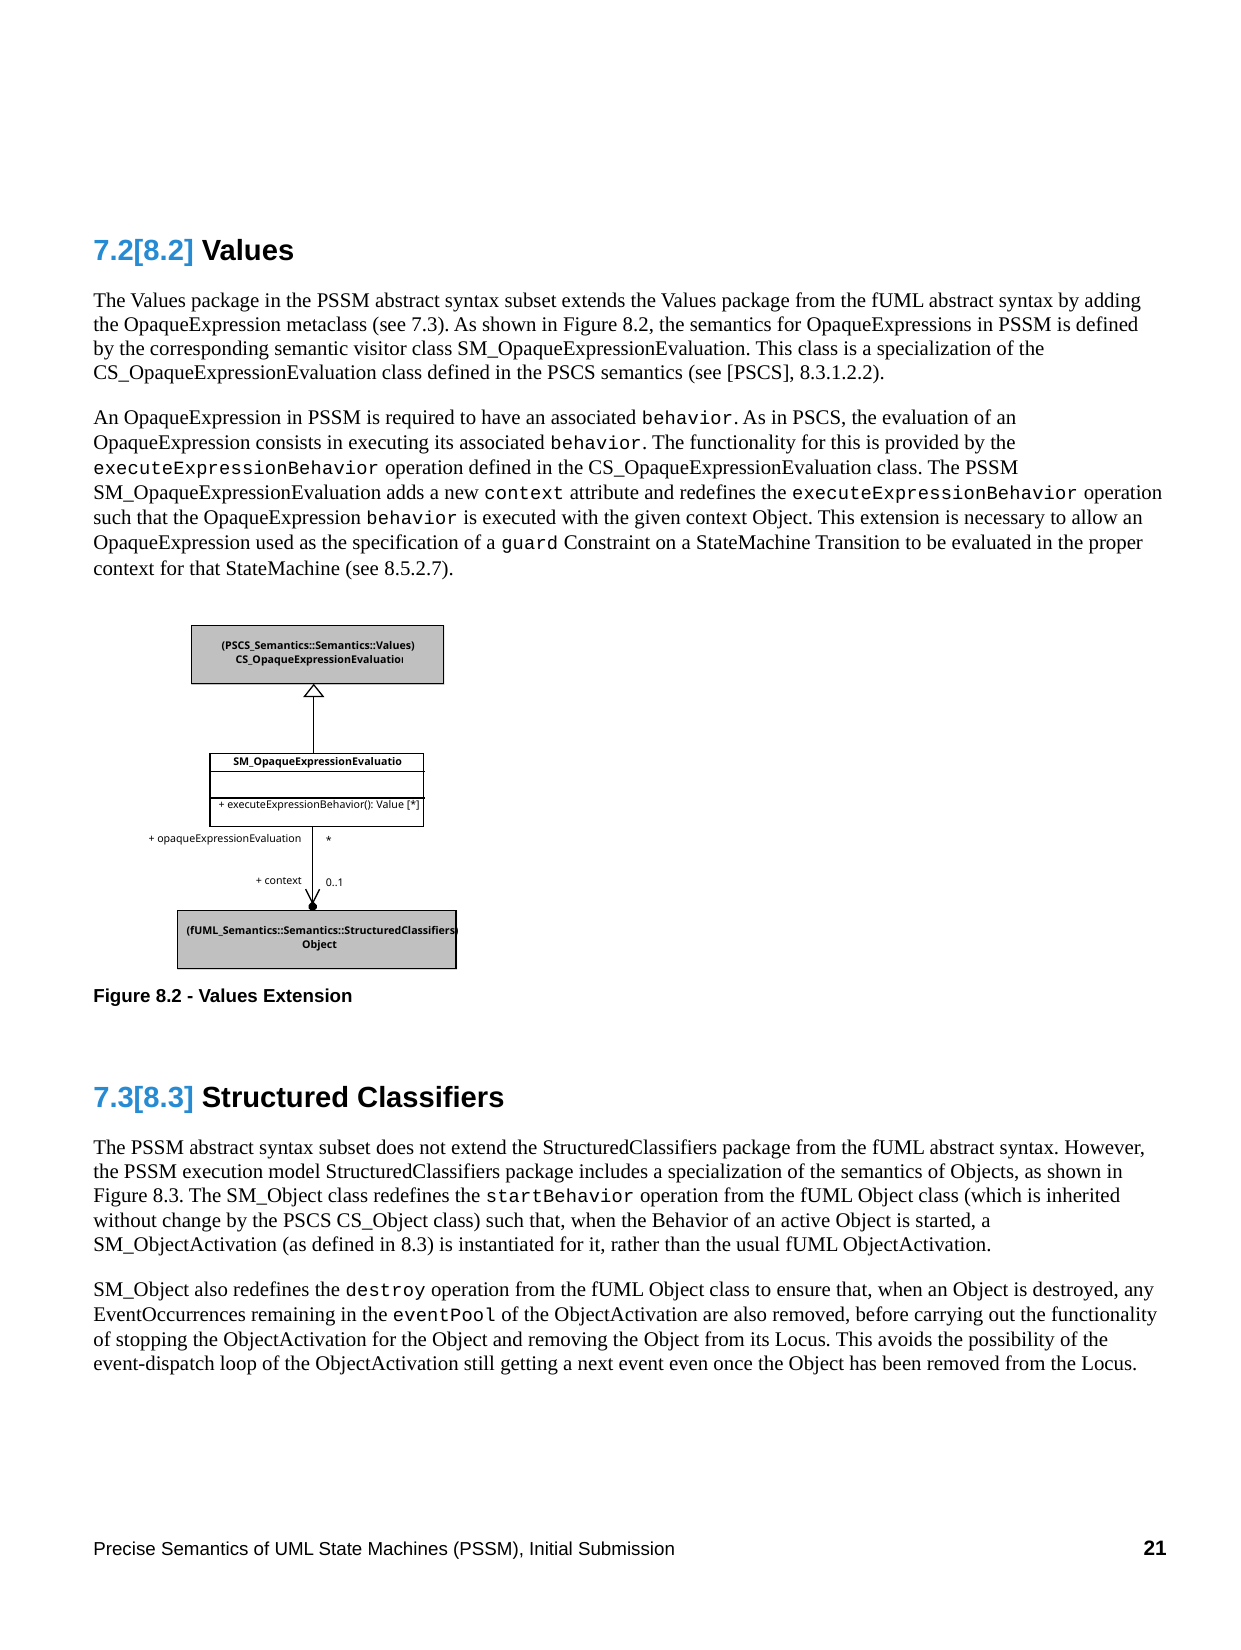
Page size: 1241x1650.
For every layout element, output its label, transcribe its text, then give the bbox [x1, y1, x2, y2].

text The PSSM abstract syntax subset does not extend the StructuredClassifiers package from the fUML abstract syntax. However, the PSSM execution model StructuredClassifiers package includes a specialization of the semantics of Objects, as shown in Figure 8.3. The SM_Object class redefines the startBehavior operation from the fUML Object class (which is inherited without change by the PSCS CS_Object class) such that, when the Behavior of an active Object is started, a SM_ObjectActivation (as defined in 8.3) is instantiated for it, rather than the usual fUML ObjectActivation. [93, 1135, 1164, 1256]
text Figure 8.2 - Values Extension [93, 613, 495, 1007]
text An OpaqueExpression in PSSM is required to have an associated behavior. As in PSCS, the evaluation of an OpaqueExpression consists in executing its associated behavior. The functionality for this is provided by the executeExpressionBehavior operation defined in the CS_OpaqueExpressionEvaluation class. The PSSM SM_OpaqueExpressionEvaluation adds a new context attribute and redefines the executeExpressionBehavior operation such that the OpaqueExpression behavior is executed with the given context Object. This extension is necessary to allow an OpaqueExpression used as the specification of a guard Constraint on a StateMachine Transition to be evaluated in the proper context for that StateMachine (see 8.5.2.7). [93, 405, 1164, 579]
subtitle Structured Classifiers [93, 1078, 1164, 1114]
text The Values package in the PSSM abstract syntax subset extends the Values package from the fUML abstract syntax by adding the OpaqueExpression metaclass (see 7.3). As shown in Figure 8.2, the semantics for OpaqueExpressions in PSSM is defined by the corresponding semantic visitor class SM_OpaqueExpressionEvaluation. This class is a specialization of the CS_OpaqueExpressionEvaluation class defined in the PSCS semantics (see [PSCS], 8.3.1.2.2). [93, 287, 1164, 384]
text SM_Object also redefines the destroy operation from the fUML Object class to ensure that, when an Object is destroyed, any EventOccurrences remaining in the eventPool of the ObjectActivation are also removed, before carrying out the functionality of stopping the ObjectActivation for the Object and removing the Object from its Locus. This avoids the possibility of the event-dispatch loop of the ObjectActivation still getting a next event even once the Object has been removed from the Locus. [93, 1277, 1164, 1375]
subtitle Values [93, 231, 1164, 266]
